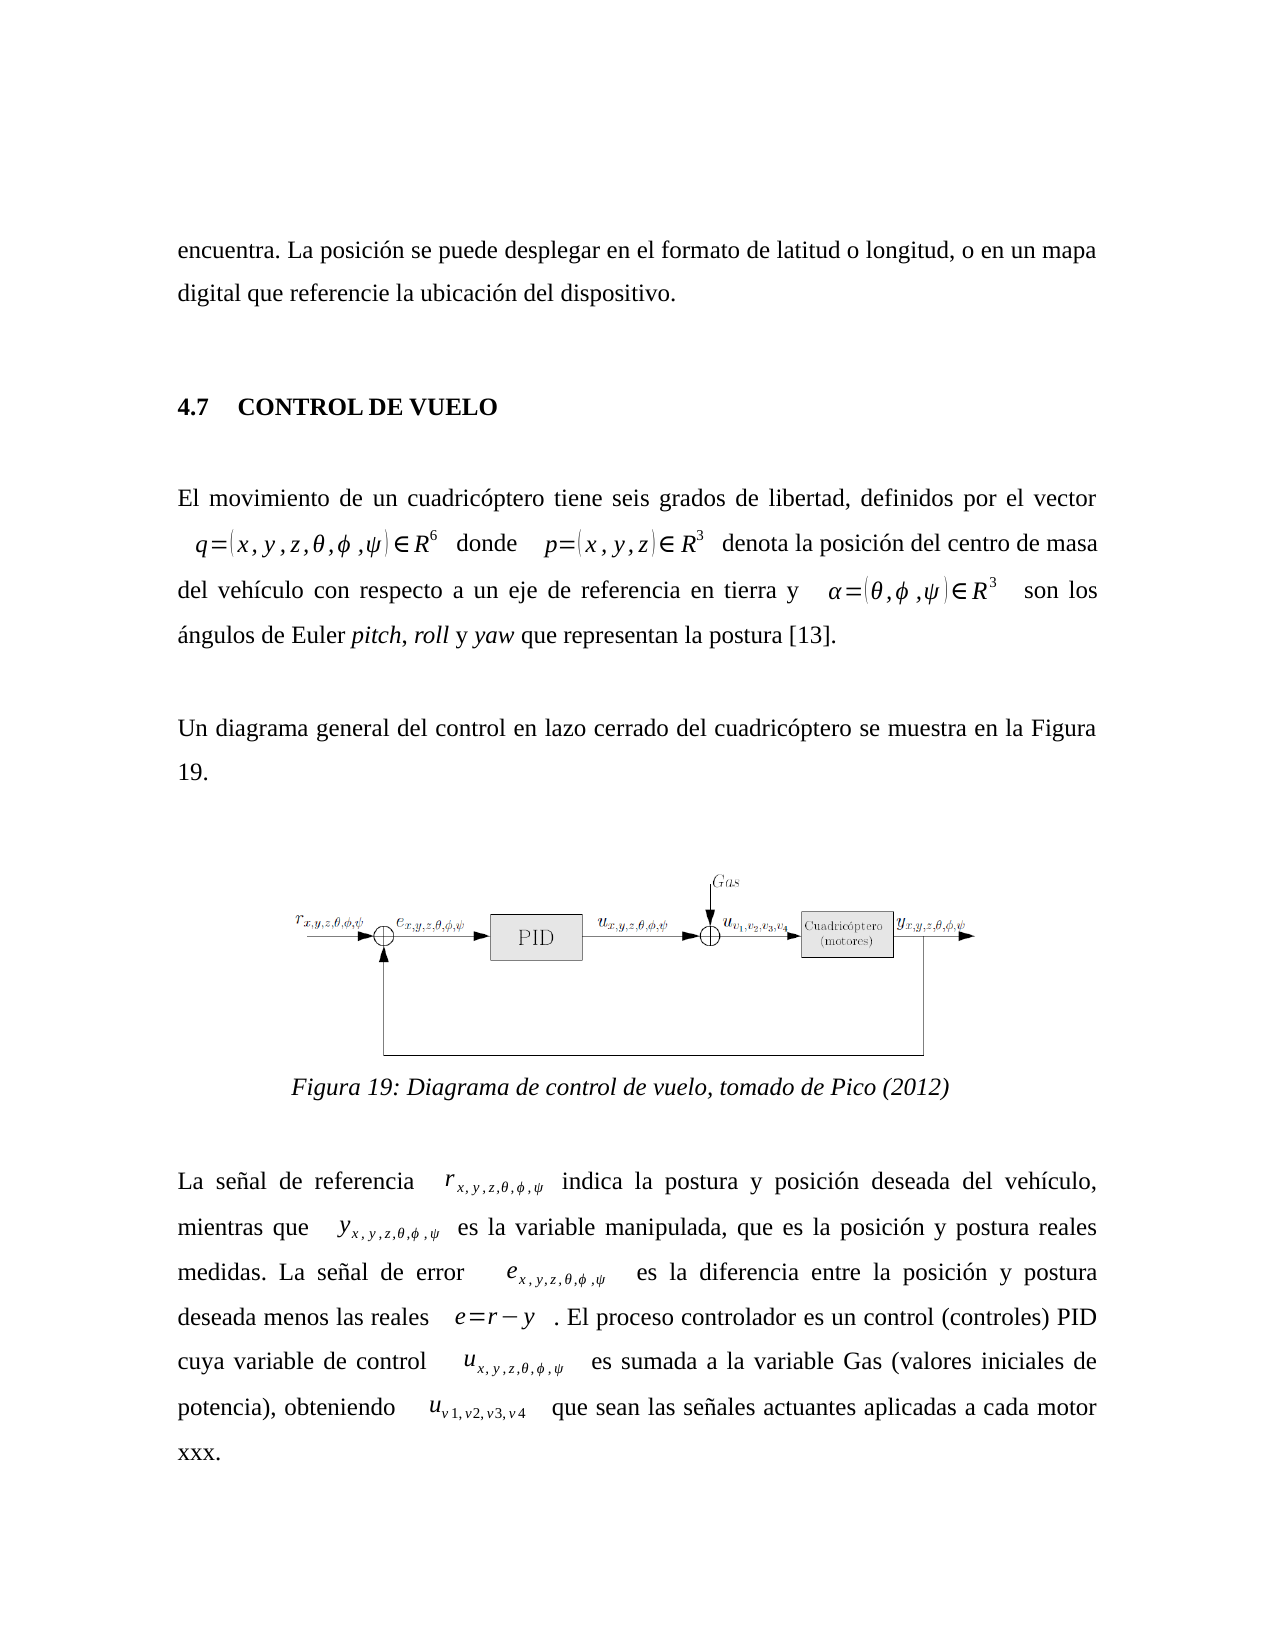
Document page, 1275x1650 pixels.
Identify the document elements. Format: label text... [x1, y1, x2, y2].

subtitle CONTROL DE VUELO [177, 392, 1098, 421]
text El movimiento de un cuadricóptero tiene seis grados de libertad, definidos por el vector donde denota la posición del centro de masa del vehículo con respecto a un eje de referencia en tierra y son los ángulos de Euler pitch, roll y yaw que representan la postura [13]. [177, 483, 1098, 649]
text Un diagrama general del control en lazo cerrado del cuadricóptero se muestra en la Figura 19. [177, 713, 1098, 785]
text La señal de referencia indica la postura y posición deseada del vehículo, mientras que es la variable manipulada, que es la posición y postura reales medidas. La señal de error es la diferencia entre la posición y postura deseada menos las reales . El proceso controlador es un control (controles) PID cuya variable de control es sumada a la variable Gas (valores iniciales de potencia), obteniendo que sean las señales actuantes aplicadas a cada motor xxx. [177, 1165, 1098, 1465]
text encuentra. La posición se puede desplegar en el formato de latitud o longitud, o en un mapa digital que referencie la ubicación del dispositivo. [177, 235, 1098, 307]
picture [291, 862, 984, 1067]
text Figura 19: Diagrama de control de vuelo, tomado de Pico (2012) [291, 1067, 984, 1100]
